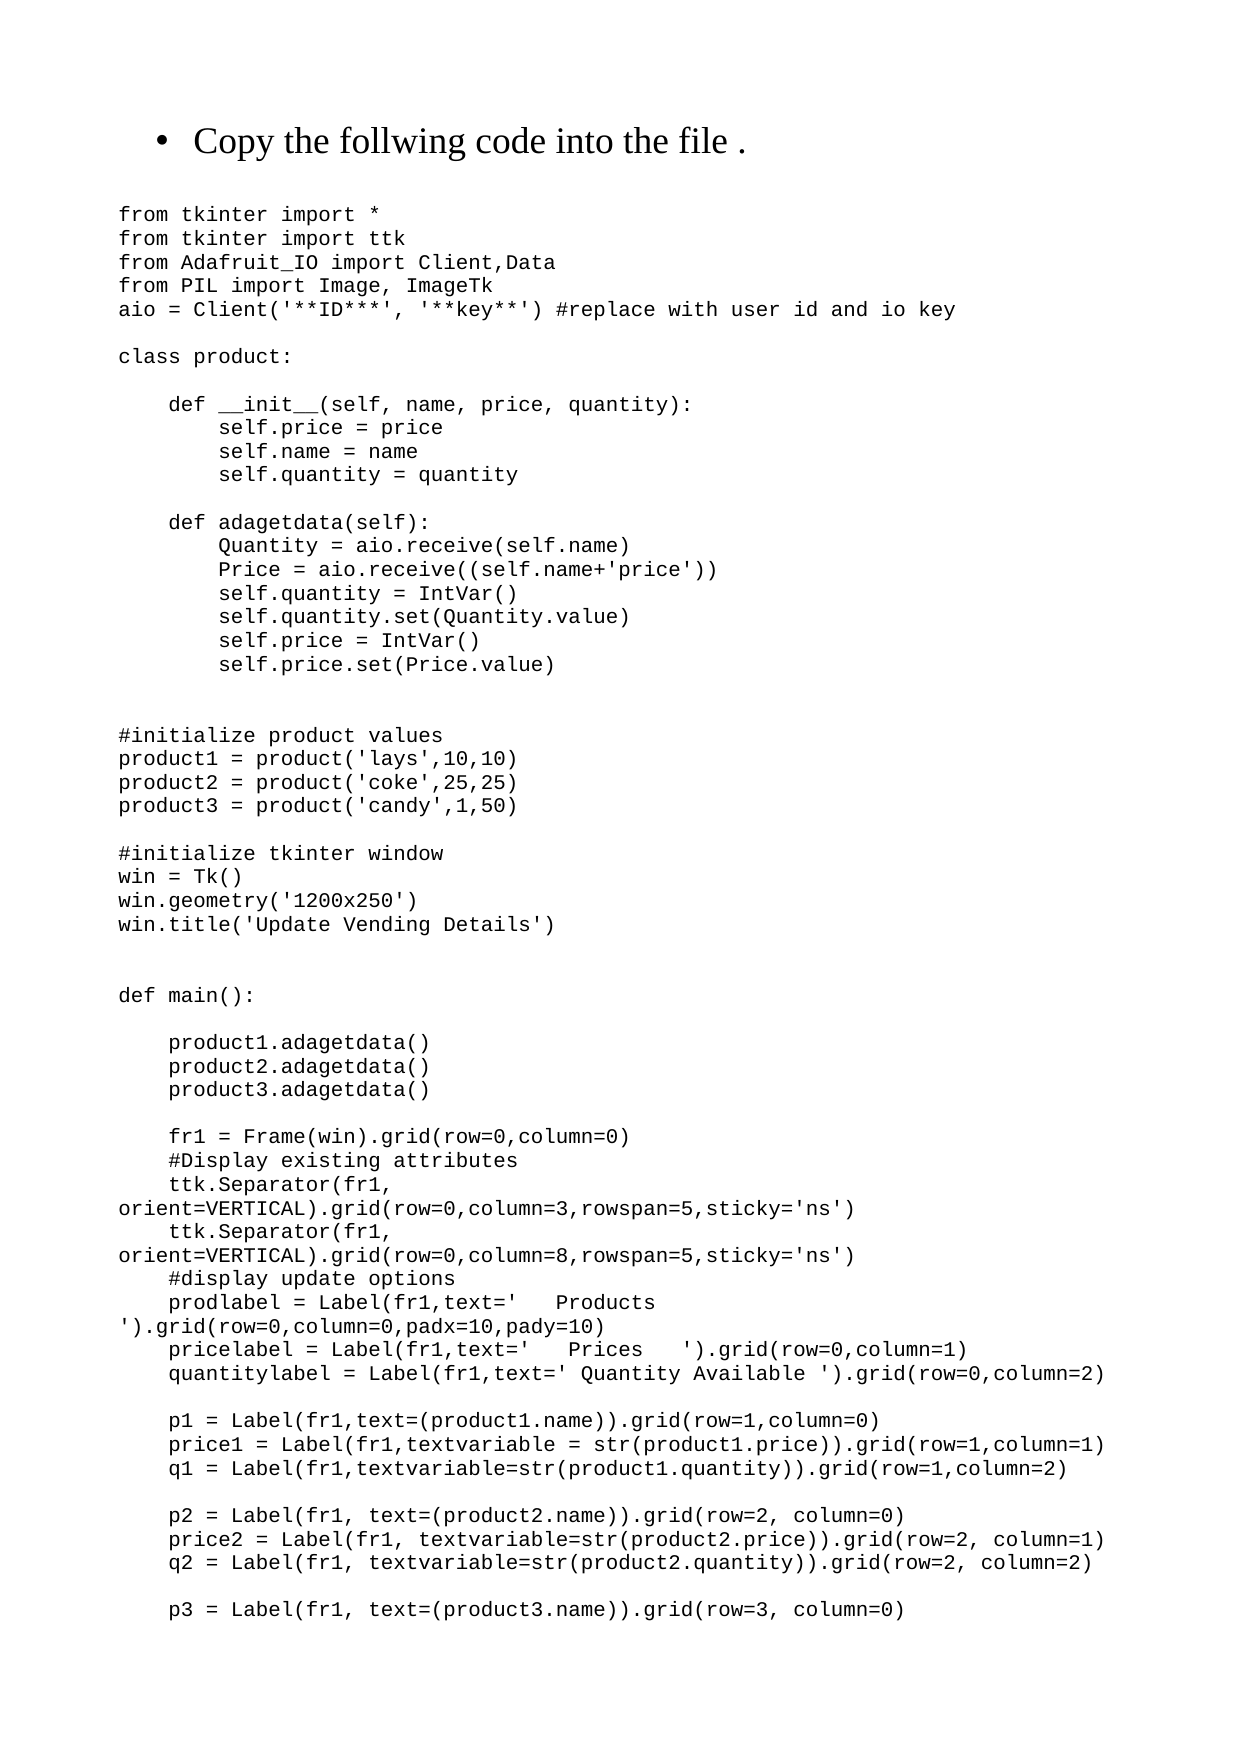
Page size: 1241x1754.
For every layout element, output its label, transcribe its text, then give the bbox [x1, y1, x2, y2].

text def __init__(self, name, price, quantity): [118, 393, 1122, 417]
text q2 = Label(fr1, textvariable=str(product2.quantity)).grid(row=2, column=2) [118, 1552, 1122, 1576]
text product1 = product('lays',10,10) [118, 748, 1122, 772]
text ttk.Separator(fr1, orient=VERTICAL).grid(row=0,column=3,rowspan=5,sticky='ns') [118, 1174, 1122, 1221]
text p2 = Label(fr1, text=(product2.name)).grid(row=2, column=0) [118, 1505, 1122, 1528]
text self.name = name [118, 441, 1122, 464]
text from Adafruit_IO import Client,Data [118, 252, 1122, 275]
text class product: [118, 346, 1122, 370]
text fr1 = Frame(win).grid(row=0,column=0) [118, 1127, 1122, 1150]
text #initialize tkinter window [118, 843, 1122, 866]
text ttk.Separator(fr1, orient=VERTICAL).grid(row=0,column=8,rowspan=5,sticky='ns') [118, 1221, 1122, 1268]
text self.quantity = quantity [118, 464, 1122, 488]
text product1.adagetdata() [118, 1032, 1122, 1056]
text p1 = Label(fr1,text=(product1.name)).grid(row=1,column=0) [118, 1410, 1122, 1434]
text from tkinter import ttk [118, 228, 1122, 252]
text #display update options [118, 1268, 1122, 1292]
text self.price.set(Price.value) [118, 654, 1122, 677]
text product2 = product('coke',25,25) [118, 772, 1122, 796]
text self.price = IntVar() [118, 630, 1122, 654]
text #initialize product values [118, 724, 1122, 748]
text win.title('Update Vending Details') [118, 914, 1122, 937]
text prodlabel = Label(fr1,text=' Products ').grid(row=0,column=0,padx=10,pady=10) [118, 1292, 1122, 1339]
text self.quantity.set(Quantity.value) [118, 606, 1122, 630]
text self.price = price [118, 417, 1122, 441]
text quantitylabel = Label(fr1,text=' Quantity Available ').grid(row=0,column=2) [118, 1363, 1122, 1387]
text price2 = Label(fr1, textvariable=str(product2.price)).grid(row=2, column=1) [118, 1528, 1122, 1552]
text def main(): [118, 985, 1122, 1008]
text q1 = Label(fr1,textvariable=str(product1.quantity)).grid(row=1,column=2) [118, 1458, 1122, 1481]
text #Display existing attributes [118, 1150, 1122, 1174]
text p3 = Label(fr1, text=(product3.name)).grid(row=3, column=0) [118, 1599, 1122, 1623]
text price1 = Label(fr1,textvariable = str(product1.price)).grid(row=1,column=1) [118, 1434, 1122, 1458]
text Price = aio.receive((self.name+'price')) [118, 559, 1122, 583]
text def adagetdata(self): [118, 512, 1122, 535]
text win = Tk() [118, 866, 1122, 890]
text self.quantity = IntVar() [118, 583, 1122, 606]
text product3 = product('candy',1,50) [118, 796, 1122, 819]
text aio = Client('**ID***', '**key**') #replace with user id and io key [118, 299, 1122, 323]
text win.geometry('1200x250') [118, 890, 1122, 914]
text pricelabel = Label(fr1,text=' Prices ').grid(row=0,column=1) [118, 1339, 1122, 1363]
text product2.adagetdata() [118, 1056, 1122, 1079]
text product3.adagetdata() [118, 1079, 1122, 1103]
text from PIL import Image, ImageTk [118, 275, 1122, 299]
text Quantity = aio.receive(self.name) [118, 535, 1122, 559]
list Copy the follwing code into the file . [156, 118, 1122, 161]
text from tkinter import * [118, 204, 1122, 228]
